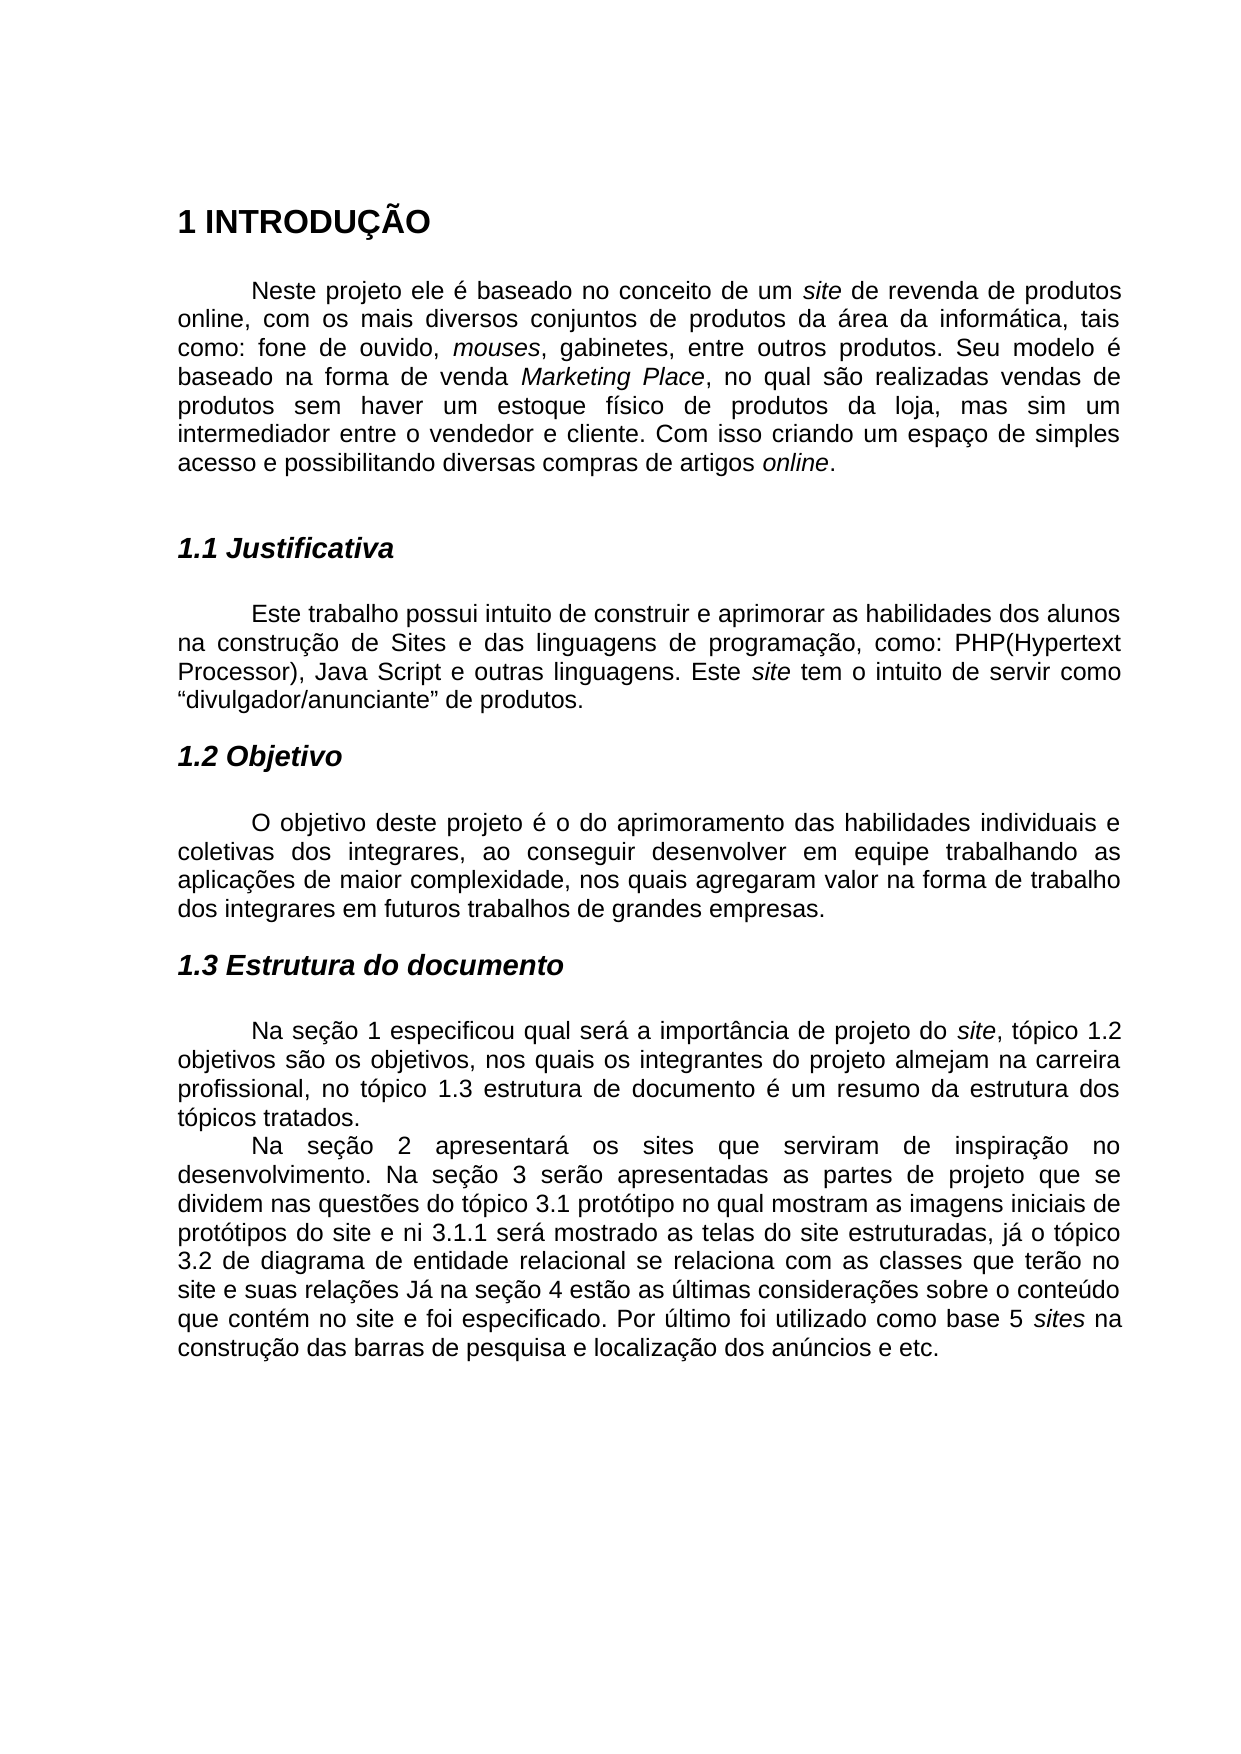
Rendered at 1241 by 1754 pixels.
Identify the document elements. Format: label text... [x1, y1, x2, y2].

text Na seção 1 especificou qual será a importância de projeto do site, tópico 1.2 objetivos são os objetivos, nos quais os integrantes do projeto almejam na carreira profissional, no tópico 1.3 estrutura de documento é um resumo da estrutura dos tópicos tratados. [177, 1016, 1122, 1131]
subtitle 1.1 Justificativa [177, 531, 1122, 564]
subtitle 1.2 Objetivo [177, 739, 1122, 773]
text Na seção 2 apresentará os sites que serviram de inspiração no desenvolvimento. Na seção 3 serão apresentadas as partes de projeto que se dividem nas questões do tópico 3.1 protótipo no qual mostram as imagens iniciais de protótipos do site e ni 3.1.1 será mostrado as telas do site estruturadas, já o tópico 3.2 de diagrama de entidade relacional se relaciona com as classes que terão no site e suas relações Já na seção 4 estão as últimas considerações sobre o conteúdo que contém no site e foi especificado. Por último foi utilizado como base 5 sites na construção das barras de pesquisa e localização dos anúncios e etc. [177, 1131, 1122, 1361]
subtitle 1 INTRODUÇÃO [177, 202, 1122, 241]
text O objetivo deste projeto é o do aprimoramento das habilidades individuais e coletivas dos integrares, ao conseguir desenvolver em equipe trabalhando as aplicações de maior complexidade, nos quais agregaram valor na forma de trabalho dos integrares em futuros trabalhos de grandes empresas. [177, 808, 1122, 923]
text Este trabalho possui intuito de construir e aprimorar as habilidades dos alunos na construção de Sites e das linguagens de programação, como: PHP(Hypertext Processor), Java Script e outras linguagens. Este site tem o intuito de servir como “divulgador/anunciante” de produtos. [177, 599, 1122, 714]
subtitle 1.3 Estrutura do documento [177, 948, 1122, 981]
text Neste projeto ele é baseado no conceito de um site de revenda de produtos online, com os mais diversos conjuntos de produtos da área da informática, tais como: fone de ouvido, mouses, gabinetes, entre outros produtos. Seu modelo é baseado na forma de venda Marketing Place, no qual são realizadas vendas de produtos sem haver um estoque físico de produtos da loja, mas sim um intermediador entre o vendedor e cliente. Com isso criando um espaço de simples acesso e possibilitando diversas compras de artigos online. [177, 276, 1122, 477]
